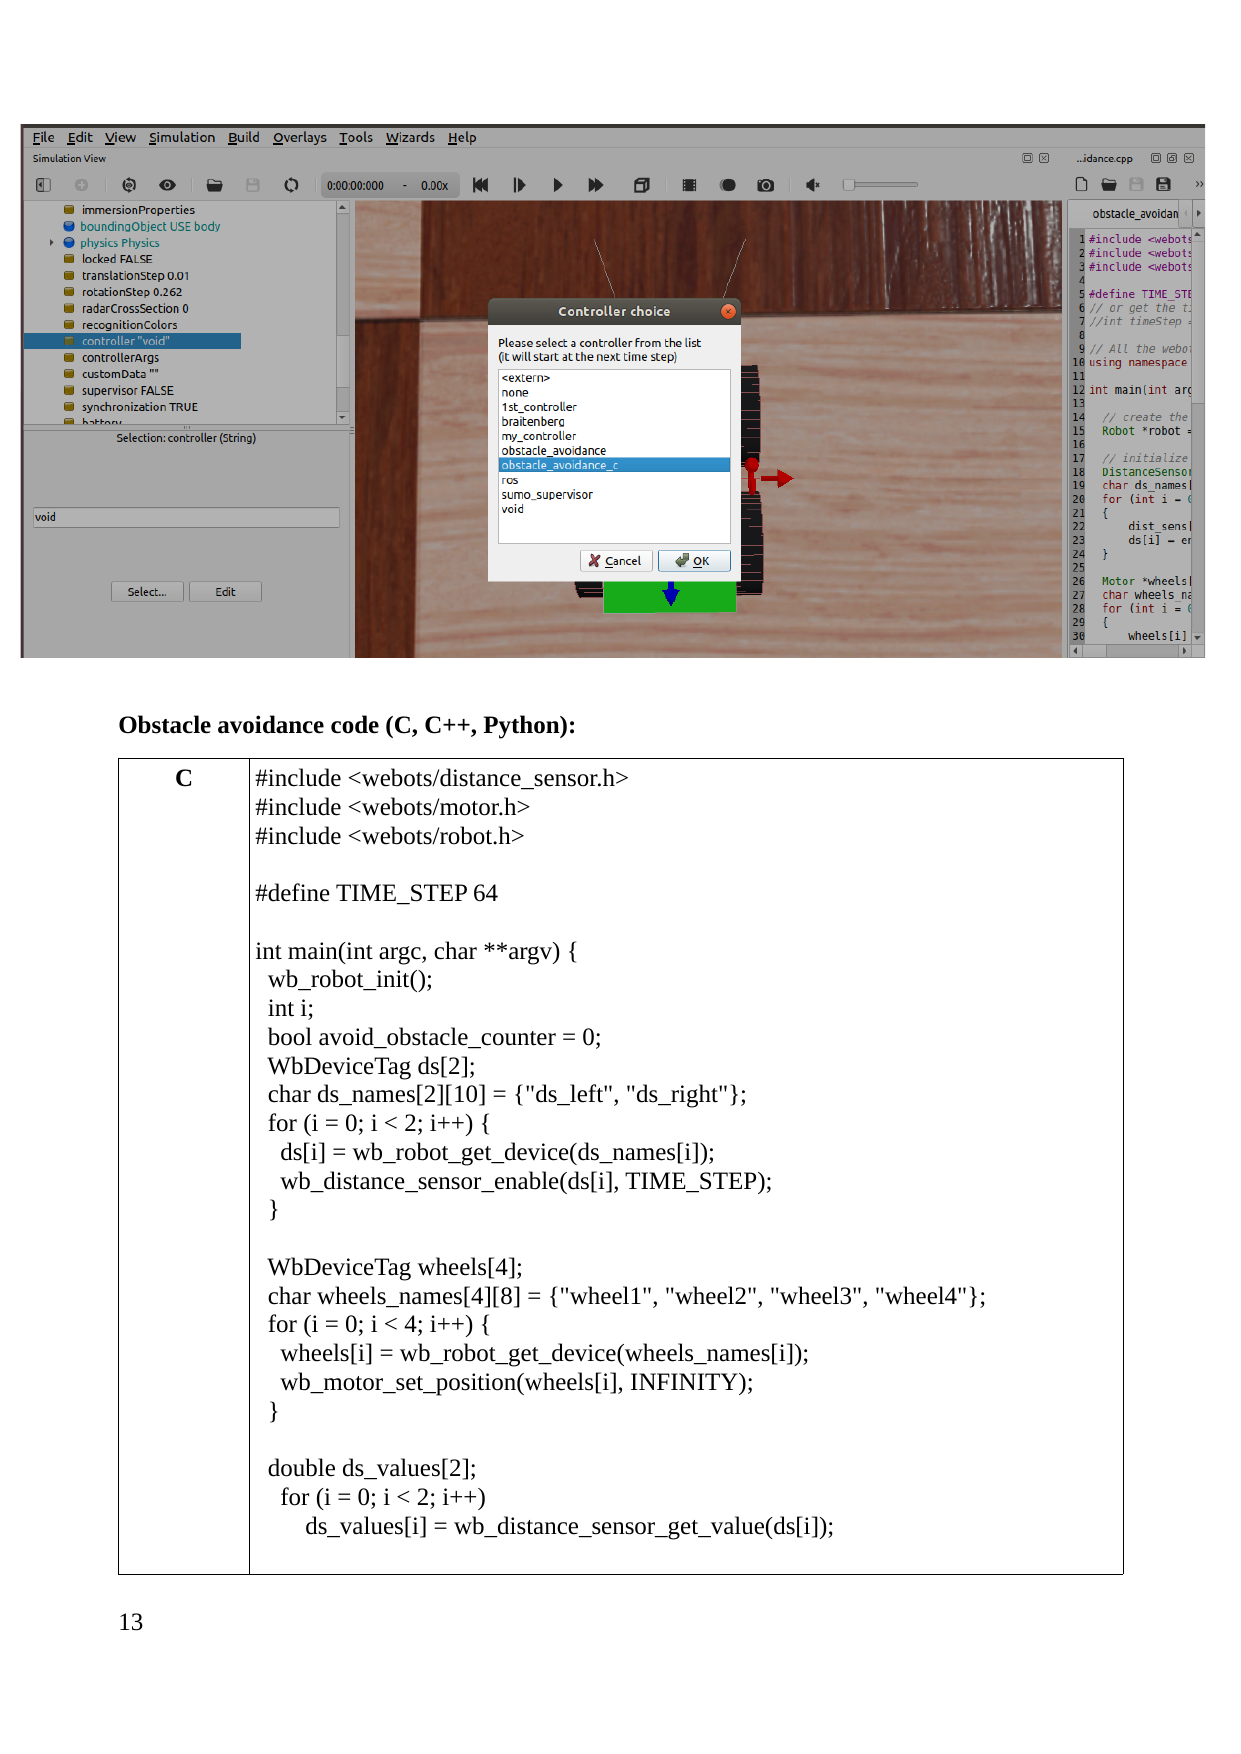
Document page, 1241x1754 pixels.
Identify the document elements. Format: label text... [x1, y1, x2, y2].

table_header #include <webots/distance_sensor.h> #include <webots/motor.h> #include <webots/robot.h> #define TIME_STEP 64 int main(int argc, char **argv) { wb_robot_init(); int i; bool avoid_obstacle_counter = 0; WbDeviceTag ds[2]; char ds_names[2][10] = {"ds_left", "ds_right"}; for (i = 0; i < 2; i++) { ds[i] = wb_robot_get_device(ds_names[i]); wb_distance_sensor_enable(ds[i], TIME_STEP); } WbDeviceTag wheels[4]; char wheels_names[4][8] = {"wheel1", "wheel2", "wheel3", "wheel4"}; for (i = 0; i < 4; i++) { wheels[i] = wb_robot_get_device(wheels_names[i]); wb_motor_set_position(wheels[i], INFINITY); } double ds_values[2]; for (i = 0; i < 2; i++) ds_values[i] = wb_distance_sensor_get_value(ds[i]); [250, 759, 1123, 1574]
text Obstacle avoidance code (C, C++, Python): [118, 710, 1122, 738]
table_header C [119, 759, 249, 1574]
picture [20, 124, 1206, 658]
